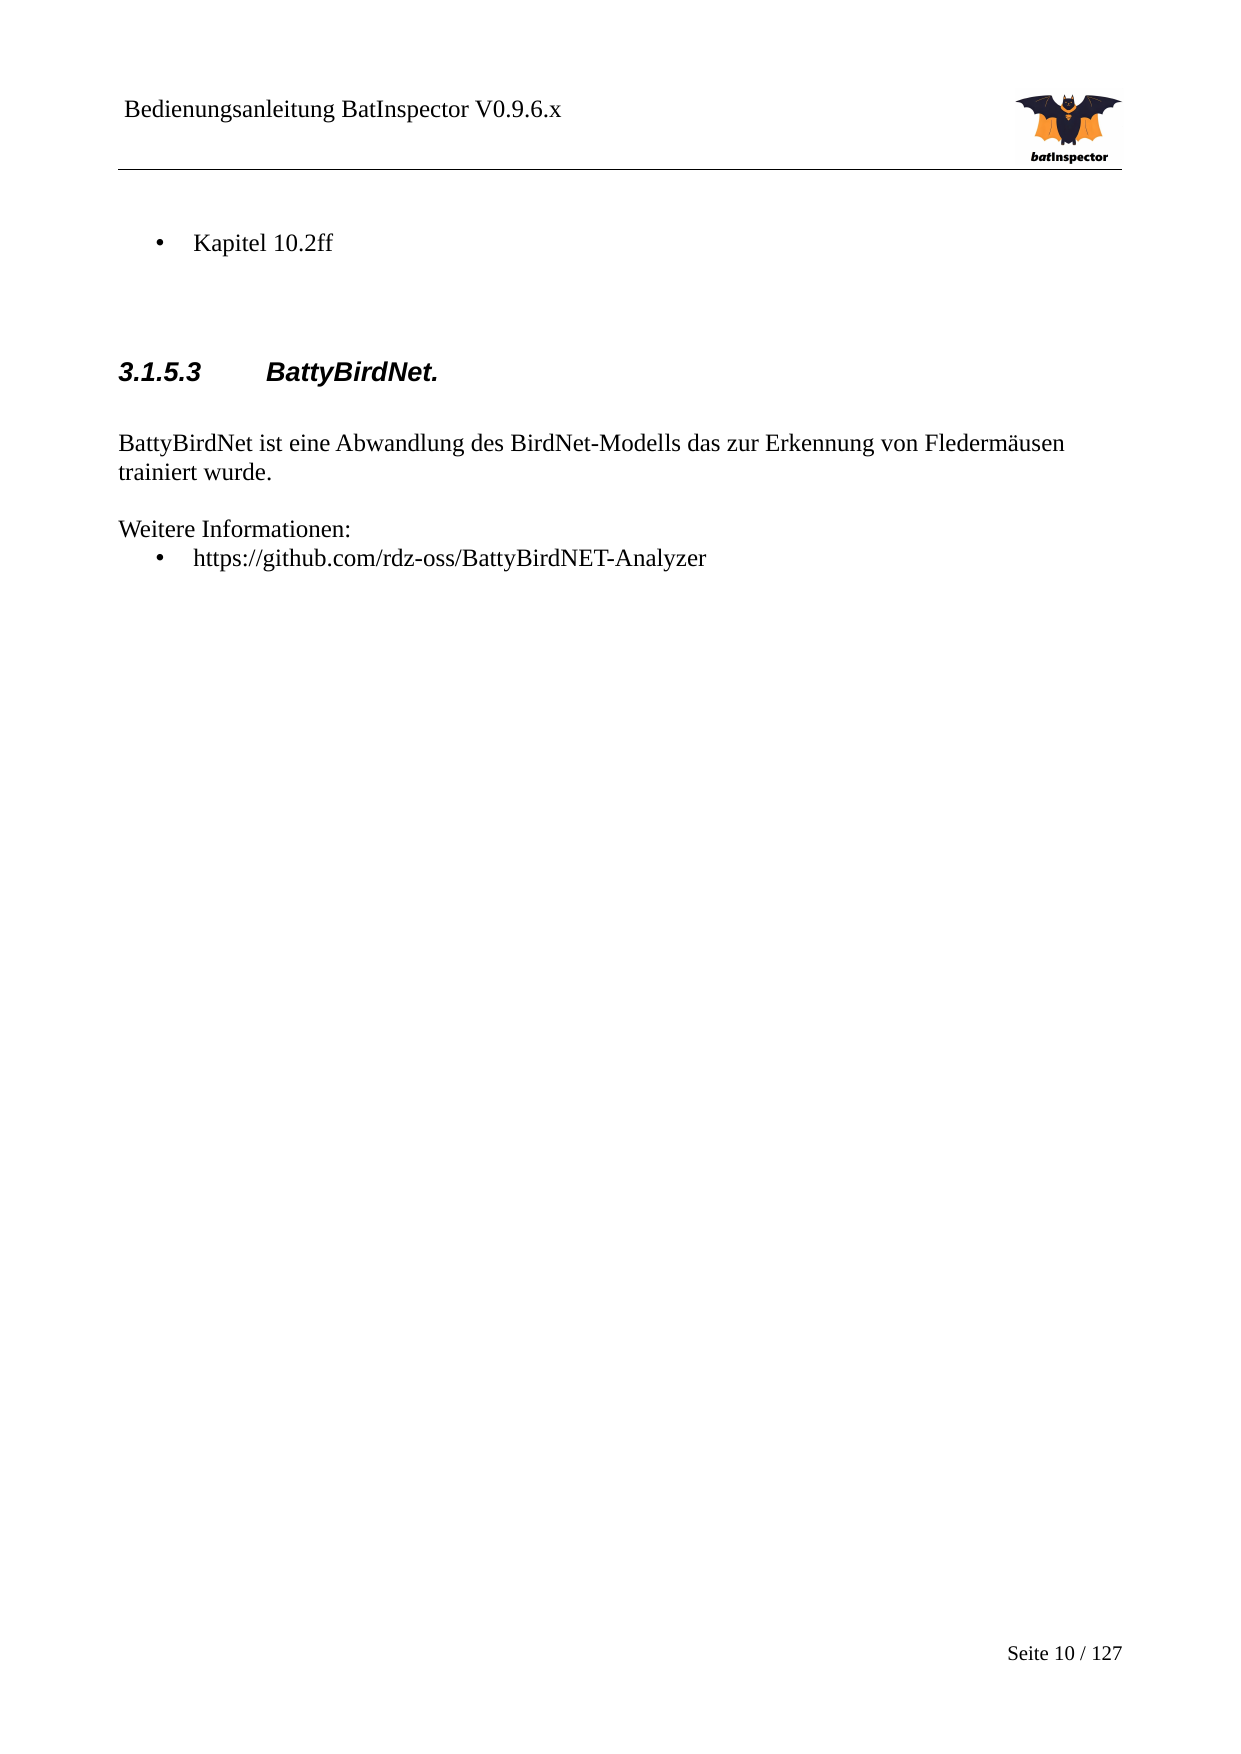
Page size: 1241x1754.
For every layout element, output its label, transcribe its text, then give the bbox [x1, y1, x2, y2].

text BattyBirdNet ist eine Abwandlung des BirdNet-Modells das zur Erkennung von Fledermäusen trainiert wurde. [118, 428, 1122, 486]
text Weitere Informationen: [118, 514, 1122, 543]
subtitle BattyBirdNet. [118, 356, 1122, 387]
list https://github.com/rdz-oss/BattyBirdNET-Analyzer [156, 543, 1122, 572]
picture [1015, 88, 1125, 165]
list Kapitel 10.2ff [156, 228, 1122, 257]
